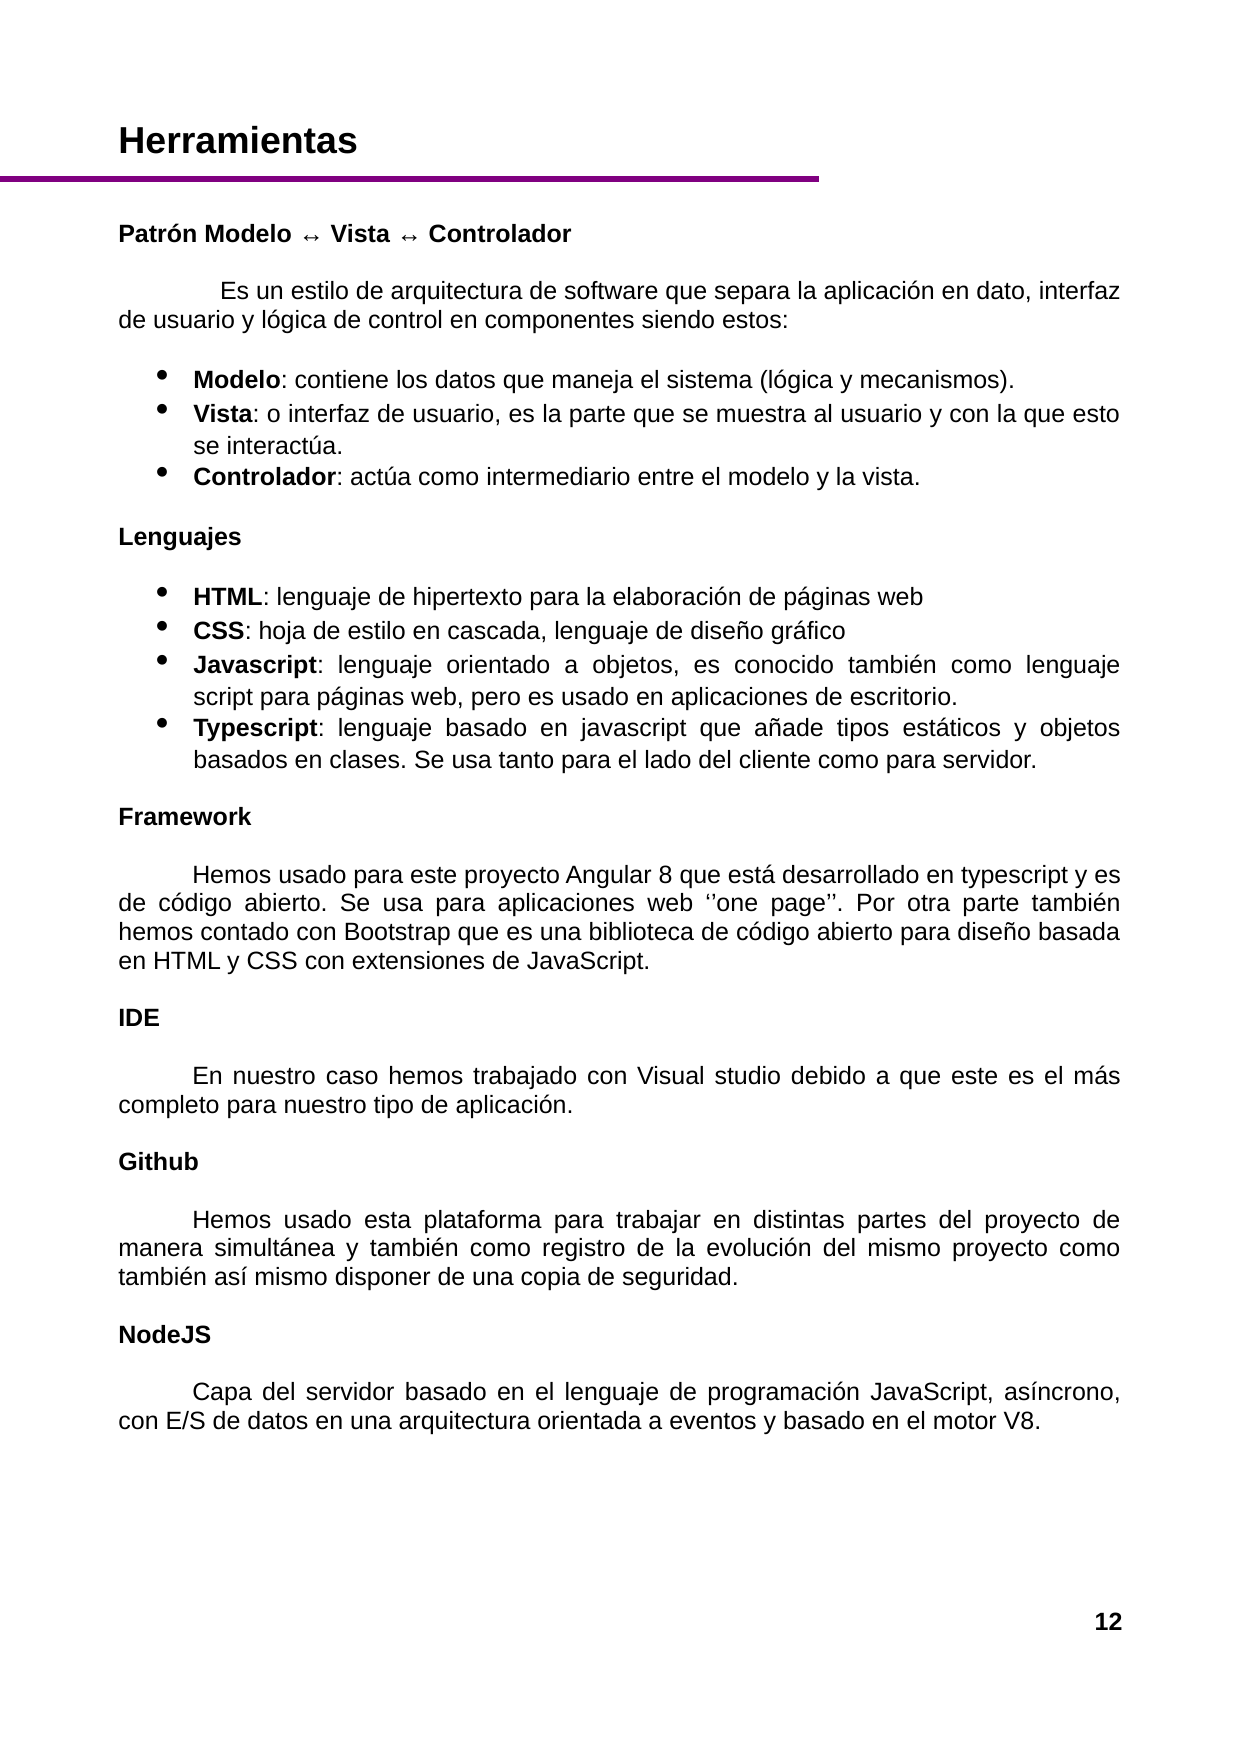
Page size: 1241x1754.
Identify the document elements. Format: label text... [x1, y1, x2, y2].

text Hemos usado para este proyecto Angular 8 que está desarrollado en typescript y es de código abierto. Se usa para aplicaciones web ‘’one page’’. Por otra parte también hemos contado con Bootstrap que es una biblioteca de código abierto para diseño basada en HTML y CSS con extensiones de JavaScript. [118, 860, 1122, 975]
list CSS: hoja de estilo en cascada, lenguaje de diseño gráfico [156, 614, 1122, 648]
text Lenguajes [118, 522, 1122, 551]
text Framework [118, 802, 1122, 831]
text En nuestro caso hemos trabajado con Visual studio debido a que este es el más completo para nuestro tipo de aplicación. [118, 1061, 1122, 1118]
text Herramientas [118, 118, 1122, 161]
text Es un estilo de arquitectura de software que separa la aplicación en dato, interfaz de usuario y lógica de control en componentes siendo estos: [118, 276, 1122, 334]
text IDE [118, 1003, 1122, 1032]
list HTML: lenguaje de hipertexto para la elaboración de páginas web [156, 580, 1122, 614]
text Github [118, 1147, 1122, 1176]
text NodeJS [118, 1320, 1122, 1348]
list Modelo: contiene los datos que maneja el sistema (lógica y mecanismos). [156, 362, 1122, 397]
list Typescript: lenguaje basado en javascript que añade tipos estáticos y objetos basados en clases. Se usa tanto para el lado del cliente como para servidor. [156, 711, 1122, 773]
text Capa del servidor basado en el lenguaje de programación JavaScript, asíncrono, con E/S de datos en una arquitectura orientada a eventos y basado en el motor V8. [118, 1377, 1122, 1435]
list Controlador: actúa como intermediario entre el modelo y la vista. [156, 459, 1122, 493]
list Vista: o interfaz de usuario, es la parte que se muestra al usuario y con la que esto se interactúa. [156, 397, 1122, 459]
text Patrón Modelo ↔ Vista ↔ Controlador [118, 219, 1122, 247]
text Hemos usado esta plataforma para trabajar en distintas partes del proyecto de manera simultánea y también como registro de la evolución del mismo proyecto como también así mismo disponer de una copia de seguridad. [118, 1205, 1122, 1291]
list Javascript: lenguaje orientado a objetos, es conocido también como lenguaje script para páginas web, pero es usado en aplicaciones de escritorio. [156, 648, 1122, 711]
